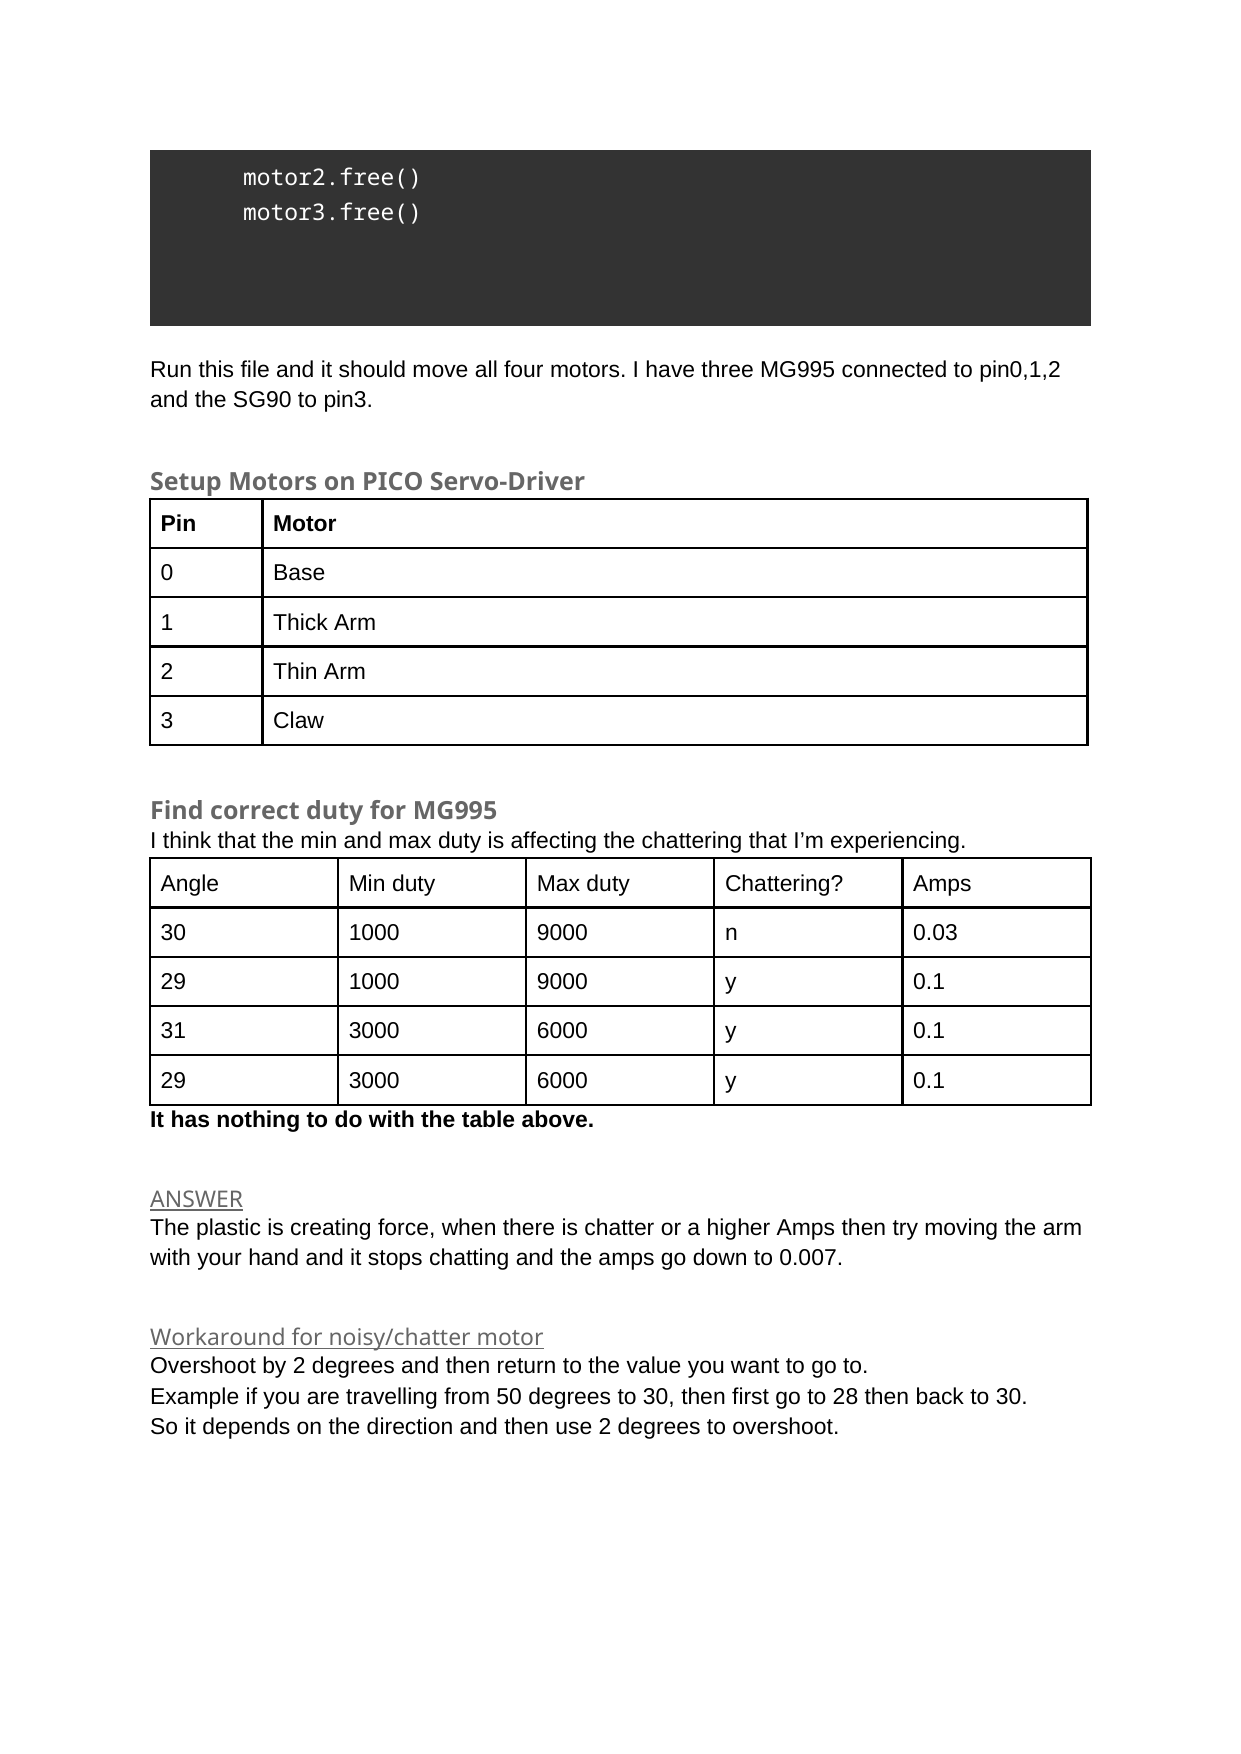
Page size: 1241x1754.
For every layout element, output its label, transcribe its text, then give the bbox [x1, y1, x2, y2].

table_cell 1 [151, 598, 261, 645]
table_cell 29 [151, 958, 337, 1005]
table_cell 3000 [339, 1056, 525, 1103]
table_cell 6000 [527, 1007, 713, 1054]
table_cell y [715, 1007, 901, 1054]
table_cell Base [264, 549, 1086, 596]
table_cell y [715, 958, 901, 1005]
table_cell 0 [151, 549, 261, 596]
text Overshoot by 2 degrees and then return to the value you want to go to. [150, 1352, 1090, 1379]
table_cell 6000 [527, 1056, 713, 1103]
table_cell [150, 274, 1091, 326]
text So it depends on the direction and then use 2 degrees to overshoot. [150, 1413, 1090, 1439]
subtitle Setup Motors on PICO Servo-Driver [150, 463, 1090, 498]
table_header Pin [151, 500, 261, 547]
table_cell 1000 [339, 958, 525, 1005]
table_header Angle [151, 859, 337, 906]
table_cell 29 [151, 1056, 337, 1103]
table_cell 1000 [339, 909, 525, 956]
table_cell 9000 [527, 958, 713, 1005]
table_cell 3 [151, 697, 261, 744]
table_cell 2 [151, 648, 261, 695]
table_header Motor [264, 500, 1086, 547]
table_cell 0.03 [904, 909, 1090, 956]
table_cell Thick Arm [264, 598, 1086, 645]
table_cell Thin Arm [264, 648, 1086, 695]
table_header motor2.free() motor3.free() [150, 150, 1091, 274]
table_cell 3000 [339, 1007, 525, 1054]
text Example if you are travelling from 50 degrees to 30, then first go to 28 then back to 30. [150, 1383, 1090, 1409]
table_header Max duty [527, 859, 713, 906]
table_header Min duty [339, 859, 525, 906]
subtitle Workaround for noisy/chatter motor [150, 1321, 1090, 1352]
table_header Amps [904, 859, 1090, 906]
subtitle ANSWER [150, 1183, 1090, 1214]
table_cell 9000 [527, 909, 713, 956]
table_cell 31 [151, 1007, 337, 1054]
text It has nothing to do with the table above. [150, 1106, 1090, 1132]
table_cell 30 [151, 909, 337, 956]
text I think that the min and max duty is affecting the chattering that I’m experiencing. [150, 827, 1090, 853]
table_cell y [715, 1056, 901, 1103]
table_cell 0.1 [904, 1056, 1090, 1103]
table_header Chattering? [715, 859, 901, 906]
subtitle Find correct duty for MG995 [150, 793, 1090, 827]
table_cell 0.1 [904, 958, 1090, 1005]
table_cell n [715, 909, 901, 956]
text The plastic is creating force, when there is chatter or a higher Amps then try moving the arm with your hand and it stops chatting and the amps go down to 0.007. [150, 1214, 1090, 1271]
text Run this file and it should move all four motors. I have three MG995 connected to pin0,1,2 and the SG90 to pin3. [150, 356, 1090, 413]
table_cell Claw [264, 697, 1086, 744]
table_cell 0.1 [904, 1007, 1090, 1054]
